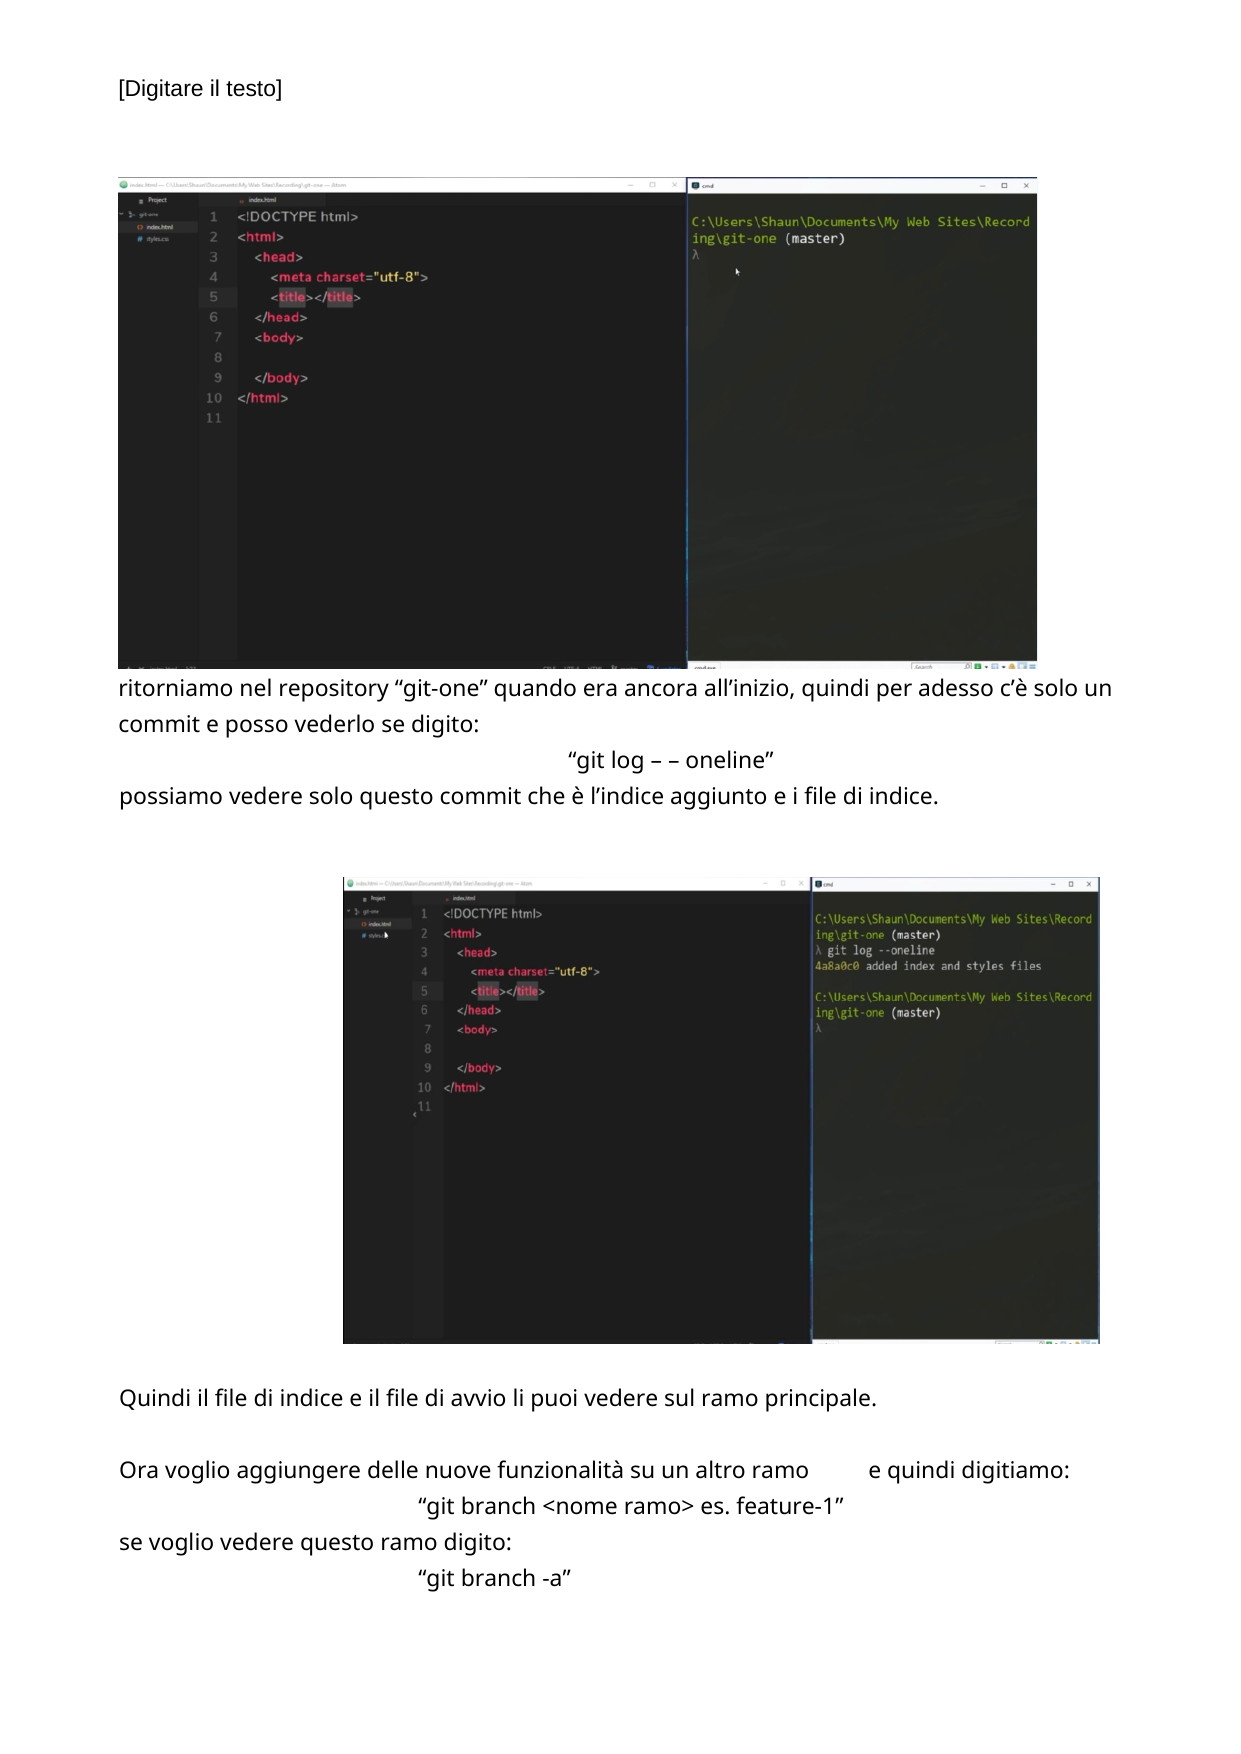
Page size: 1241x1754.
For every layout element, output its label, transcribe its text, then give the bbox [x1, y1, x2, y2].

text se voglio vedere questo ramo digito: [118, 1526, 1124, 1557]
text “git log – – oneline” [118, 744, 1124, 775]
picture [118, 177, 1038, 669]
text “git branch <nome ramo> es. feature-1” [118, 1490, 1124, 1521]
text “git branch -a” [118, 1562, 1124, 1593]
text possiamo vedere solo questo commit che è l’indice aggiunto e i file di indice. [118, 780, 1124, 811]
text Quindi il file di indice e il file di avvio li puoi vedere sul ramo principale. [118, 1382, 1124, 1413]
text Ora voglio aggiungere delle nuove funzionalità su un altro ramo e quindi digitiamo: [118, 1454, 1124, 1485]
picture [343, 877, 1100, 1344]
text ritorniamo nel repository “git-one” quando era ancora all’inizio, quindi per adesso c’è solo un commit e posso vederlo se digito: [118, 672, 1124, 739]
